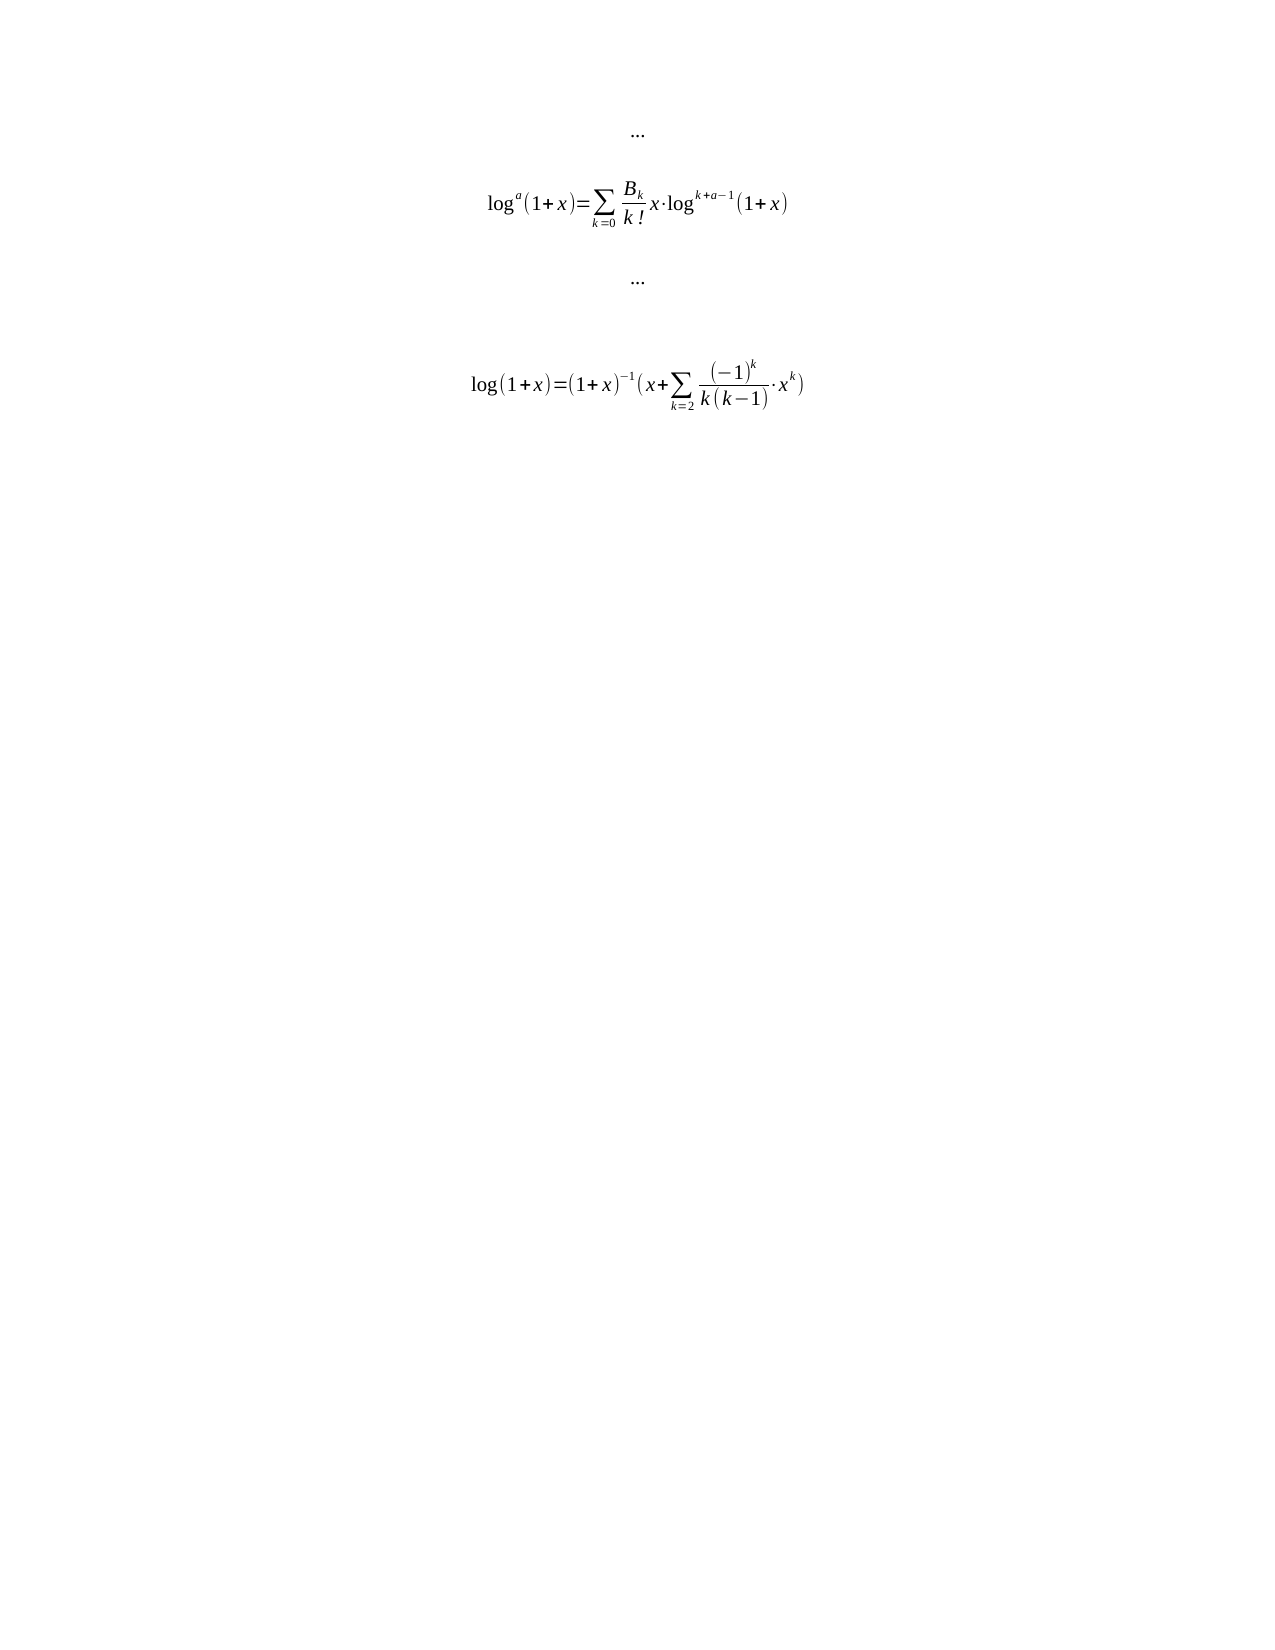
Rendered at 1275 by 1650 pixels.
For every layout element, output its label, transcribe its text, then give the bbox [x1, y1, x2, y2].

text ... [118, 265, 1157, 289]
text ... [118, 118, 1157, 142]
